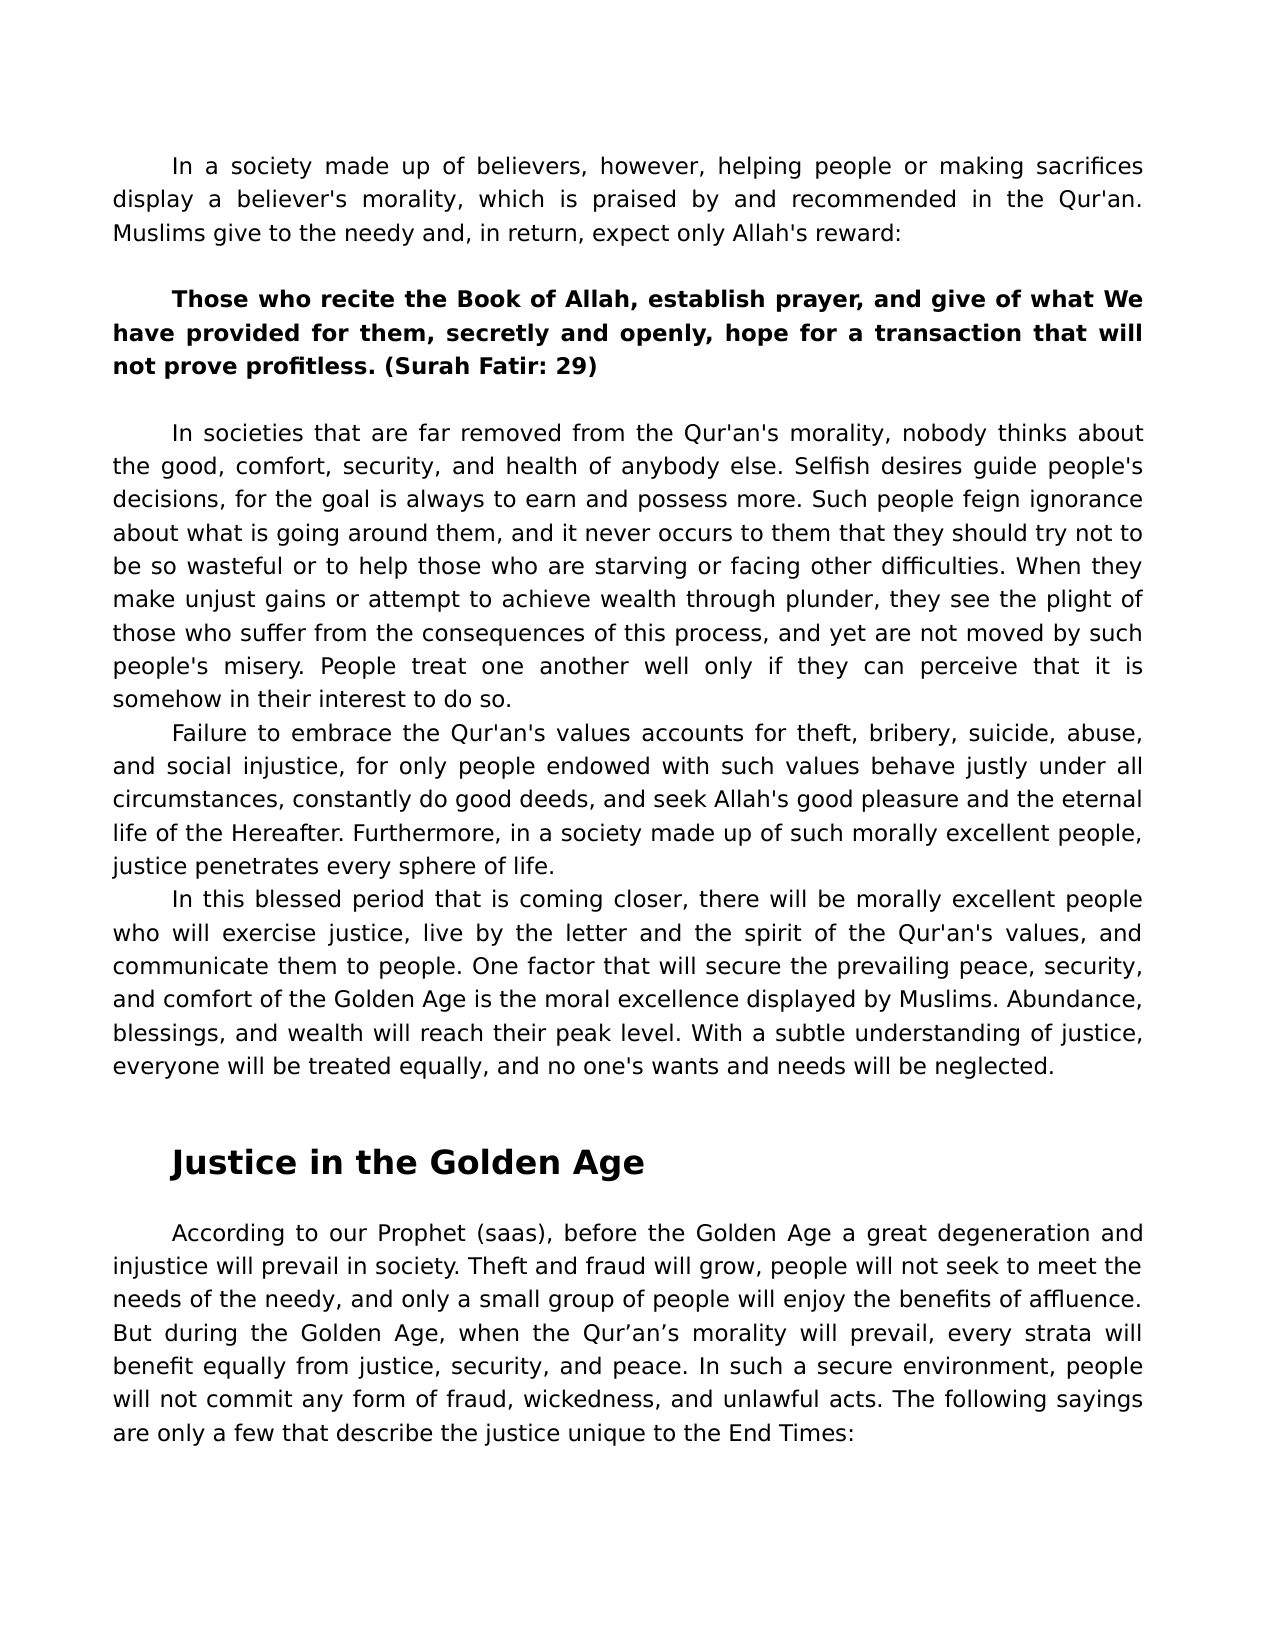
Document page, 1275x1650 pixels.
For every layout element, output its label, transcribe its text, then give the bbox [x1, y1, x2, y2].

text Justice in the Golden Age [112, 1148, 1145, 1181]
text In this blessed period that is coming closer, there will be morally excellent people who will exercise justice, live by the letter and the spirit of the Qur'an's values, and communicate them to people. One factor that will secure the prevailing peace, security, and comfort of the Golden Age is the moral excellence displayed by Muslims. Abundance, blessings, and wealth will reach their peak level. With a subtle understanding of justice, everyone will be treated equally, and no one's wants and needs will be neglected. [112, 881, 1145, 1081]
text In a society made up of believers, however, helping people or making sacrifices display a believer's morality, which is praised by and recommended in the Qur'an. Muslims give to the needy and, in return, expect only Allah's reward: [112, 148, 1145, 248]
text According to our Prophet (saas), before the Golden Age a great degeneration and injustice will prevail in society. Theft and fraud will grow, people will not seek to meet the needs of the needy, and only a small group of people will enjoy the benefits of affluence. But during the Golden Age, when the Qur’an’s morality will prevail, every strata will benefit equally from justice, security, and peace. In such a secure environment, people will not commit any form of fraud, wickedness, and unlawful acts. The following sayings are only a few that describe the justice unique to the End Times: [112, 1214, 1145, 1448]
text Failure to embrace the Qur'an's values accounts for theft, bribery, suicide, abuse, and social injustice, for only people endowed with such values behave justly under all circumstances, constantly do good deeds, and seek Allah's good pleasure and the eternal life of the Hereafter. Furthermore, in a society made up of such morally excellent people, justice penetrates every sphere of life. [112, 714, 1145, 881]
text Those who recite the Book of Allah, establish prayer, and give of what We have provided for them, secretly and openly, hope for a transaction that will not prove profitless. (Surah Fatir: 29) [112, 281, 1145, 381]
text In societies that are far removed from the Qur'an's morality, nobody thinks about the good, comfort, security, and health of anybody else. Selfish desires guide people's decisions, for the goal is always to earn and possess more. Such people feign ignorance about what is going around them, and it never occurs to them that they should try not to be so wasteful or to help those who are starving or facing other difficulties. When they make unjust gains or attempt to achieve wealth through plunder, they see the plight of those who suffer from the consequences of this process, and yet are not moved by such people's misery. People treat one another well only if they can perceive that it is somehow in their interest to do so. [112, 414, 1145, 714]
